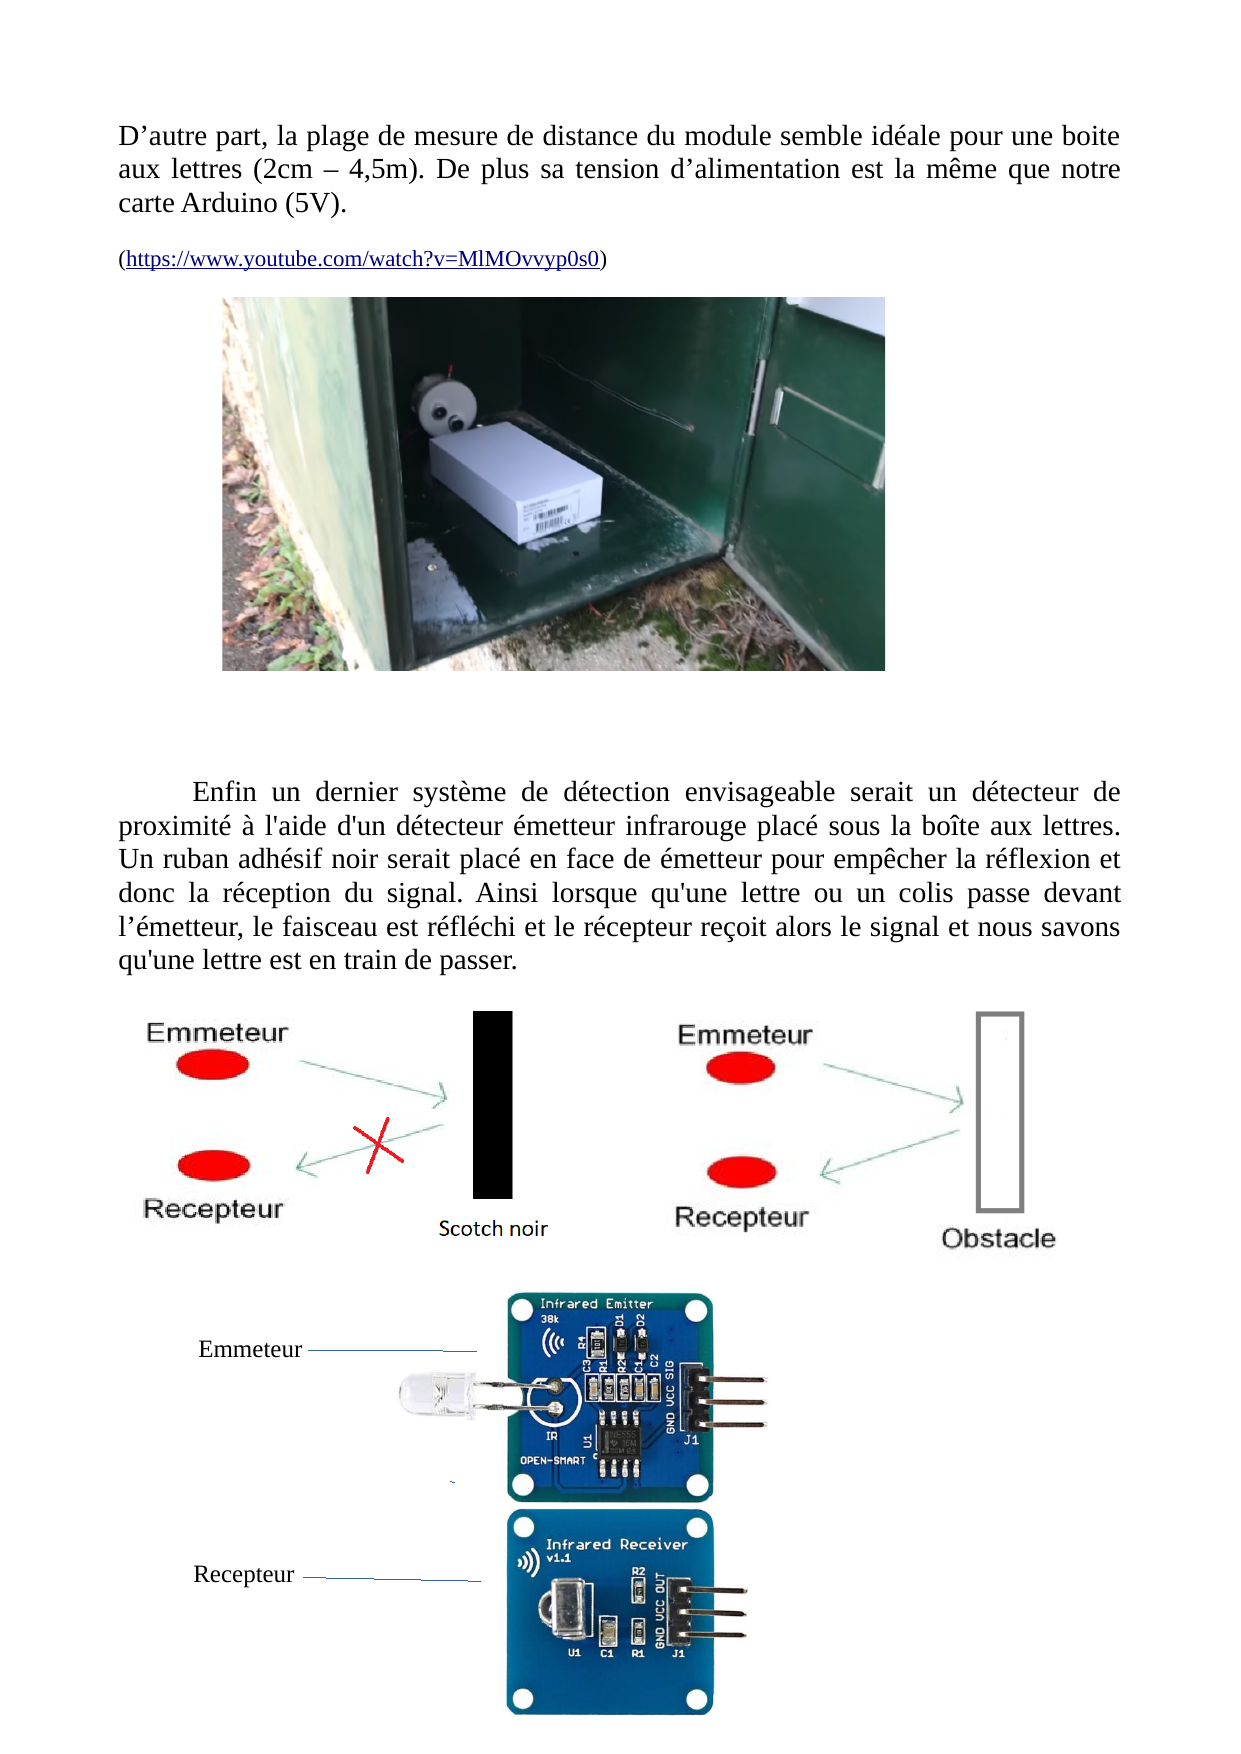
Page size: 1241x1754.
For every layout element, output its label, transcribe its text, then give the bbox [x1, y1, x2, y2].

picture [629, 998, 1077, 1264]
picture [222, 297, 886, 671]
text Enfin un dernier système de détection envisageable serait un détecteur de proximité à l'aide d'un détecteur émetteur infrarouge placé sous la boîte aux lettres. Un ruban adhésif noir serait placé en face de émetteur pour empêcher la réflexion et donc la réception du signal. Ainsi lorsque qu'une lettre ou un colis passe devant l’émetteur, le faisceau est réfléchi et le récepteur reçoit alors le signal et nous savons qu'une lettre est en train de passer. [118, 774, 1122, 976]
picture [106, 993, 566, 1254]
text (https://www.youtube.com/watch?v=MlMOvvyp0s0) [118, 245, 1122, 271]
text D’autre part, la plage de mesure de distance du module semble idéale pour une boite aux lettres (2cm – 4,5m). De plus sa tension d’alimentation est la même que notre carte Arduino (5V). [118, 118, 1122, 219]
picture [373, 1285, 810, 1721]
